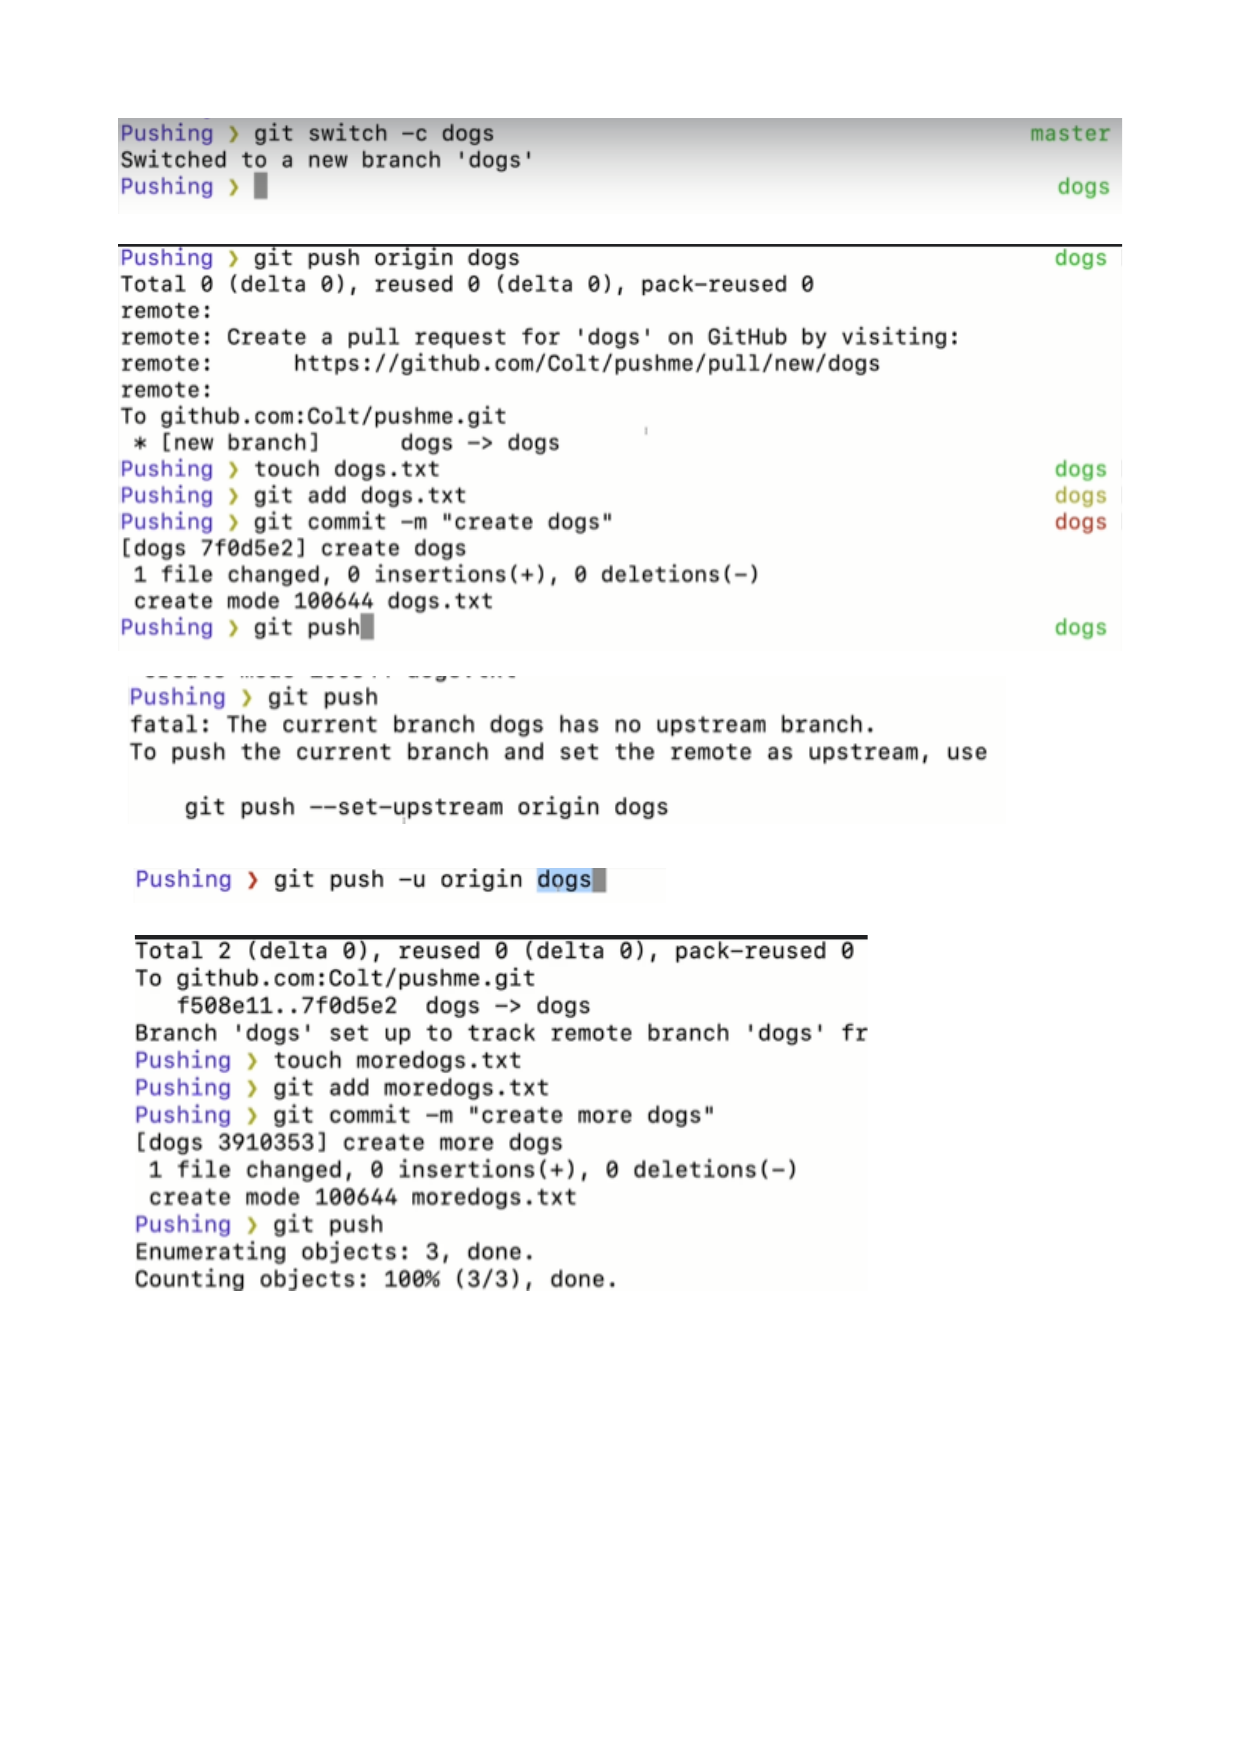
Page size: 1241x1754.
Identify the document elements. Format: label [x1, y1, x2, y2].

picture [127, 676, 1007, 824]
picture [133, 868, 667, 903]
picture [134, 935, 868, 1291]
picture [118, 118, 1123, 214]
picture [118, 244, 1123, 651]
